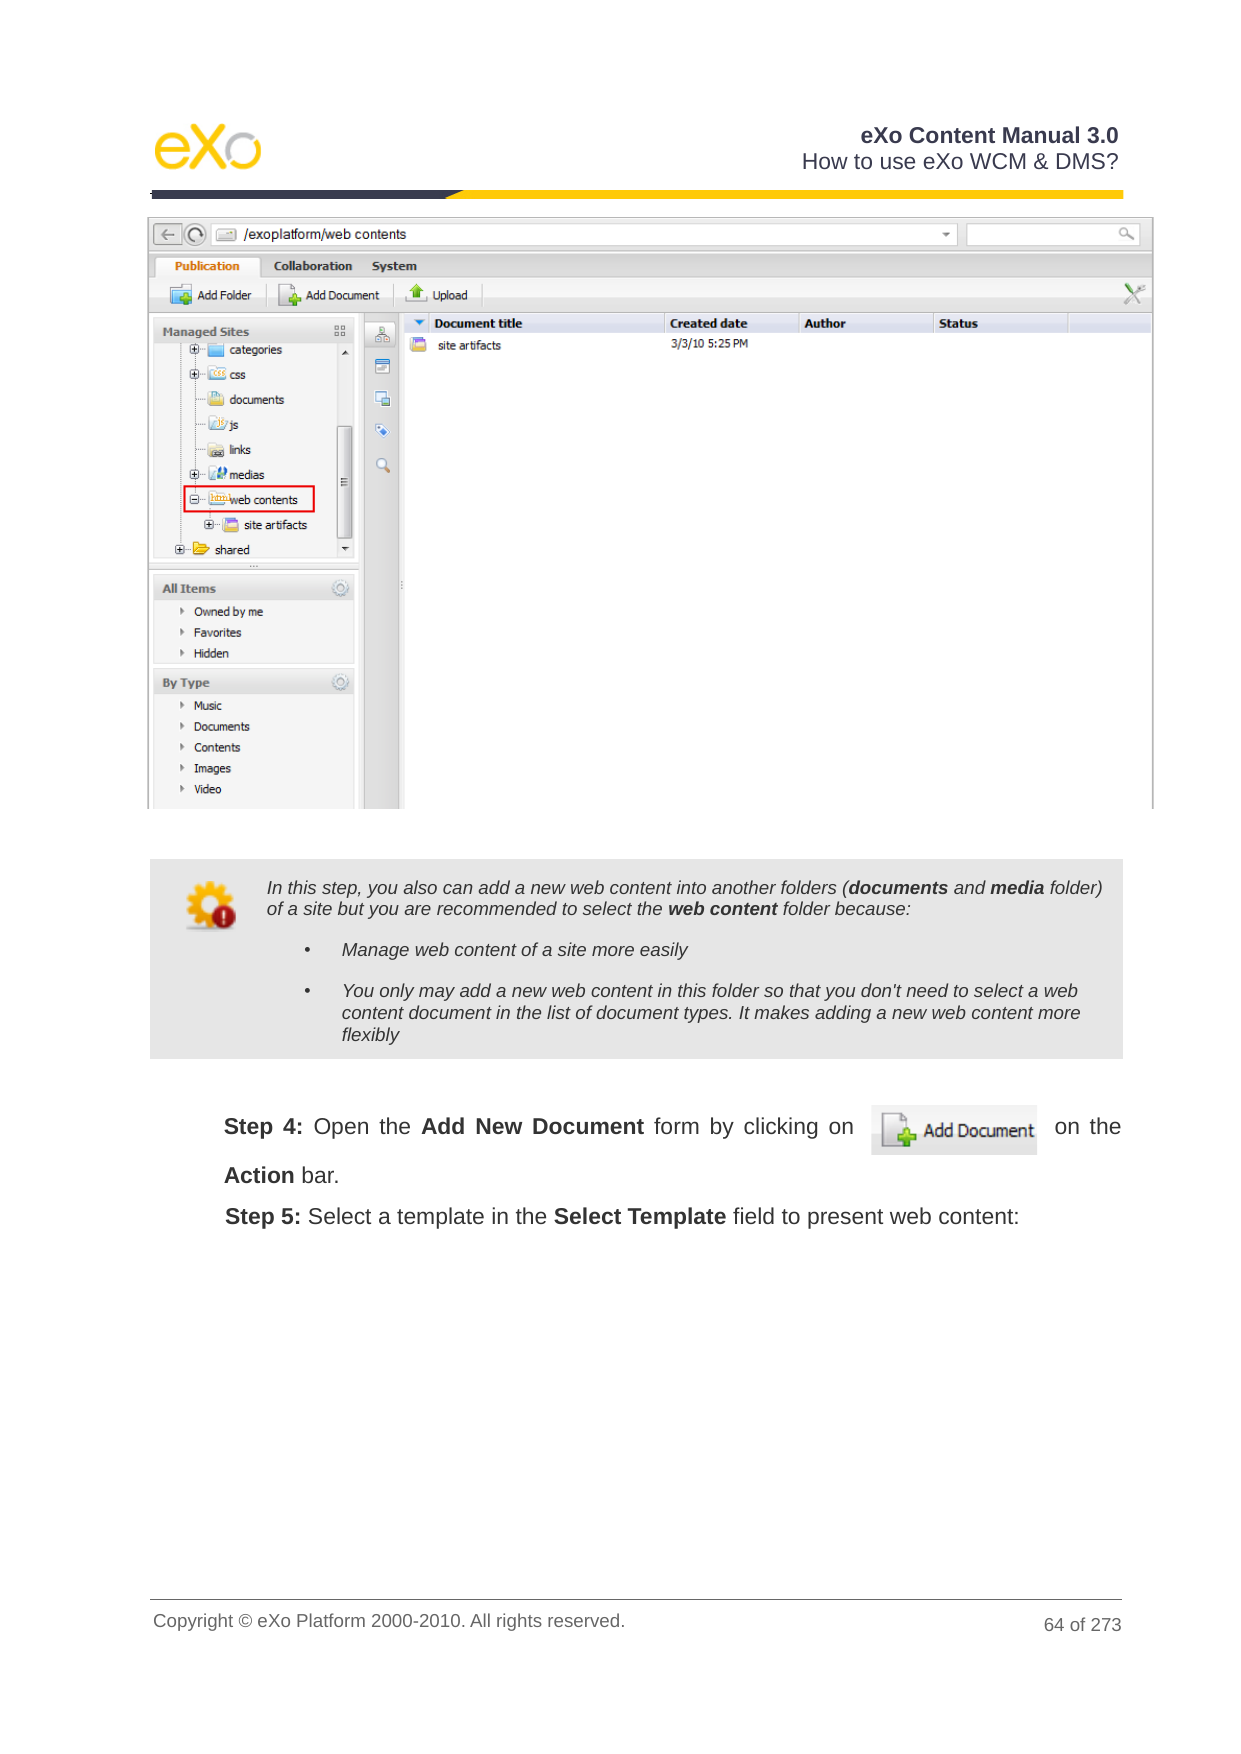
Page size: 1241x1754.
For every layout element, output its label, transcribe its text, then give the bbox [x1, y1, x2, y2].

picture [151, 190, 1124, 199]
picture [871, 1105, 1038, 1155]
picture [155, 123, 262, 170]
table_header [151, 860, 261, 1058]
list Step 5: Select a template in the Select Template field to present web content: [187, 1203, 1122, 1229]
text Step 4: Open the Add New Document form by clicking on on the Action bar. [223, 1098, 1122, 1188]
picture [185, 881, 236, 932]
picture [147, 217, 1154, 809]
table_header In this step, you also can add a new web content into another folders (documents and media folder) of a site but you are recommended to select the web content folder because: Manage web content of a site more easily You only may add a new web content in this folder so that you don't need to select a web content document in the list of document types. It makes adding a new web content more flexibly [262, 860, 1122, 1058]
